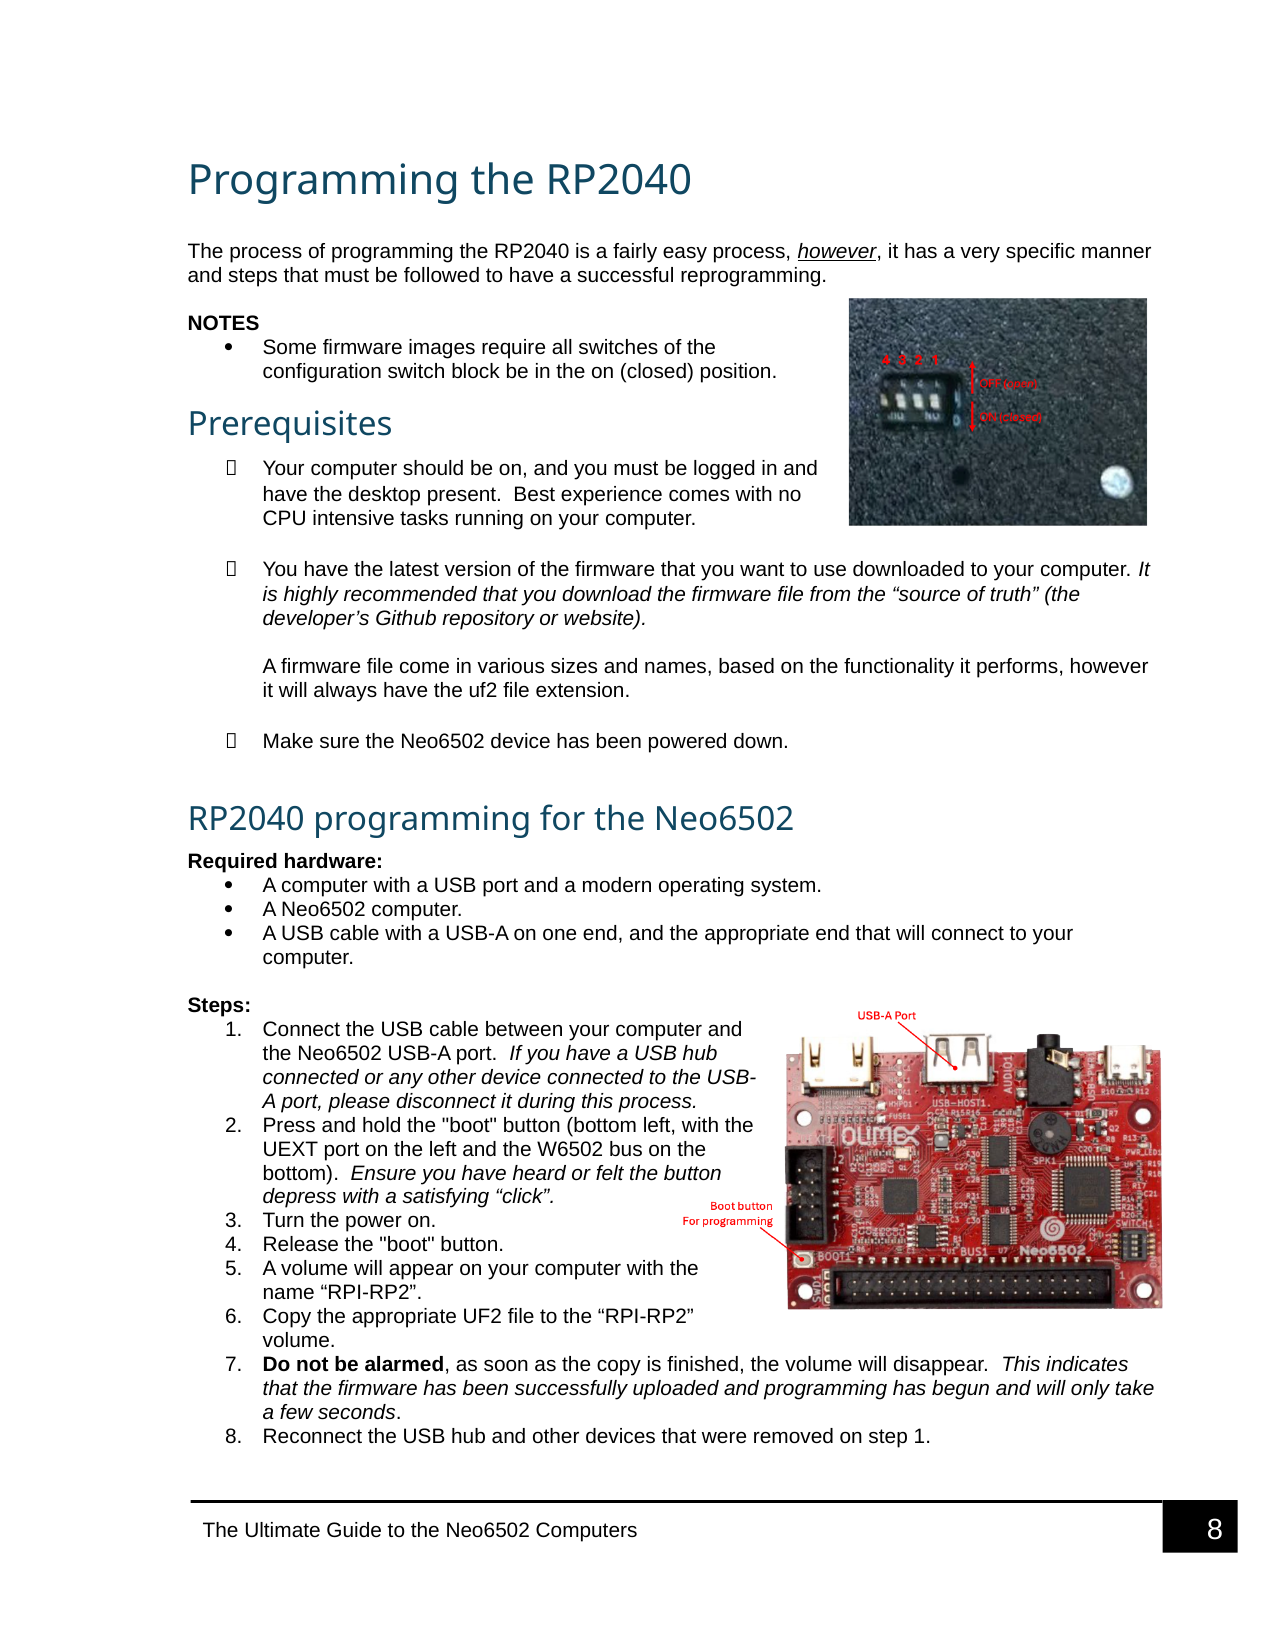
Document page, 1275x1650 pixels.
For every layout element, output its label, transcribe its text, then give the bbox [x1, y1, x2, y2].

text [1152, 311, 1162, 335]
picture [843, 293, 1152, 528]
list Turn the power on. [225, 1208, 673, 1232]
picture [673, 1001, 1168, 1313]
text Required hardware: [187, 849, 1162, 873]
list Reconnect the USB hub and other devices that were removed on step 1. [225, 1400, 1162, 1424]
list A Neo6502 computer. [225, 897, 1162, 921]
subtitle Prerequisites [187, 399, 843, 445]
text NOTES [187, 311, 843, 335]
list A USB cable with a USB-A on one end, and the appropriate end that will connect to your computer. [225, 921, 1162, 969]
subtitle Programming the RP2040 [187, 150, 1162, 207]
list Copy the appropriate UF2 file to the “RPI-RP2” volume. [225, 1304, 1162, 1328]
list Some firmware images require all switches of the configuration switch block be in the on (closed) position. [225, 335, 843, 383]
subtitle [1152, 399, 1162, 445]
list Your computer should be on, and you must be logged in and have the desktop present. Best experience comes with no CPU intensive tasks running on your computer. [225, 453, 1162, 554]
text Steps: [187, 993, 1162, 1017]
list Release the "boot" button. [225, 1232, 812, 1256]
list Press and hold the "boot" button (bottom left, with the UEXT port on the left and the W6502 bus on the bottom). Ensure you have heard or felt the button depress with a satisfying “click”. [225, 1112, 830, 1208]
list Make sure the Neo6502 device has been powered down. [225, 726, 1162, 754]
subtitle RP2040 programming for the Neo6502 [187, 795, 1162, 840]
list A computer with a USB port and a modern operating system. [225, 873, 1162, 897]
list Do not be alarmed, as soon as the copy is finished, the volume will disappear. This indicates that the firmware has been successfully uploaded and programming has begun and will only take a few seconds. [225, 1328, 1162, 1400]
text The process of programming the RP2040 is a fairly easy process, however, it has a very specific manner and steps that must be followed to have a successful reprogramming. [187, 239, 1162, 287]
list A volume will appear on your computer with the name “RPI-RP2”. [225, 1256, 829, 1304]
list You have the latest version of the firmware that you want to use downloaded to your computer. It is highly recommended that you download the firmware file from the “source of truth” (the developer’s Github repository or website). A firmware file come in various sizes and names, based on the functionality it performs, however it will always have the uf2 file extension. [225, 554, 1162, 726]
list Connect the USB cable between your computer and the Neo6502 USB-A port. If you have a USB hub connected or any other device connected to the USB-A port, please disconnect it during this process. [225, 1017, 883, 1112]
